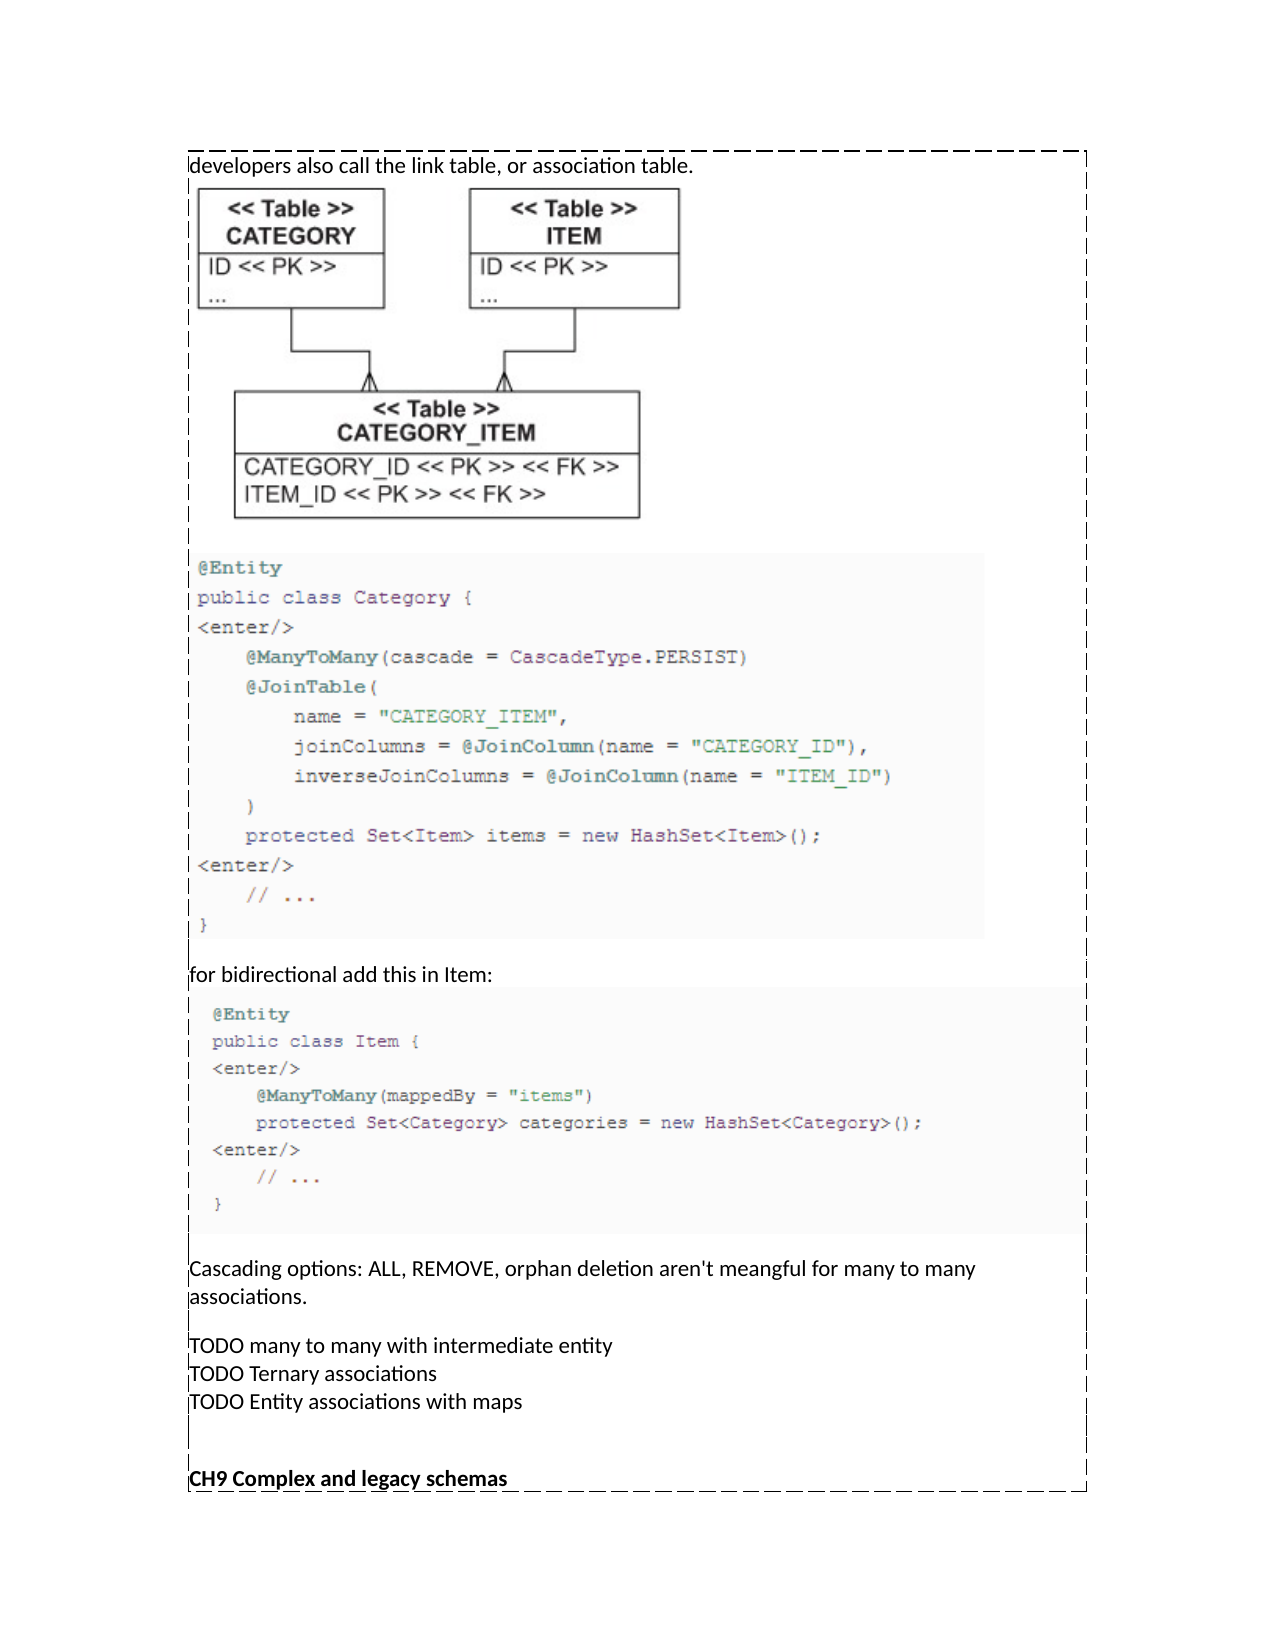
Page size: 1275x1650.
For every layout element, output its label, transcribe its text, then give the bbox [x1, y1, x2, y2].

text developers also call the link table, or association table. [187, 150, 1087, 939]
text TODO many to many with intermediate entity TODO Ternary associations TODO Entity associations with maps [187, 1329, 1087, 1415]
text Cascading options: ALL, REMOVE, orphan deletion aren't meangful for many to many associations. [187, 1252, 1087, 1310]
text for bidirectional add this in Item: [187, 958, 1087, 1233]
text CH9 Complex and legacy schemas [187, 1434, 1087, 1492]
